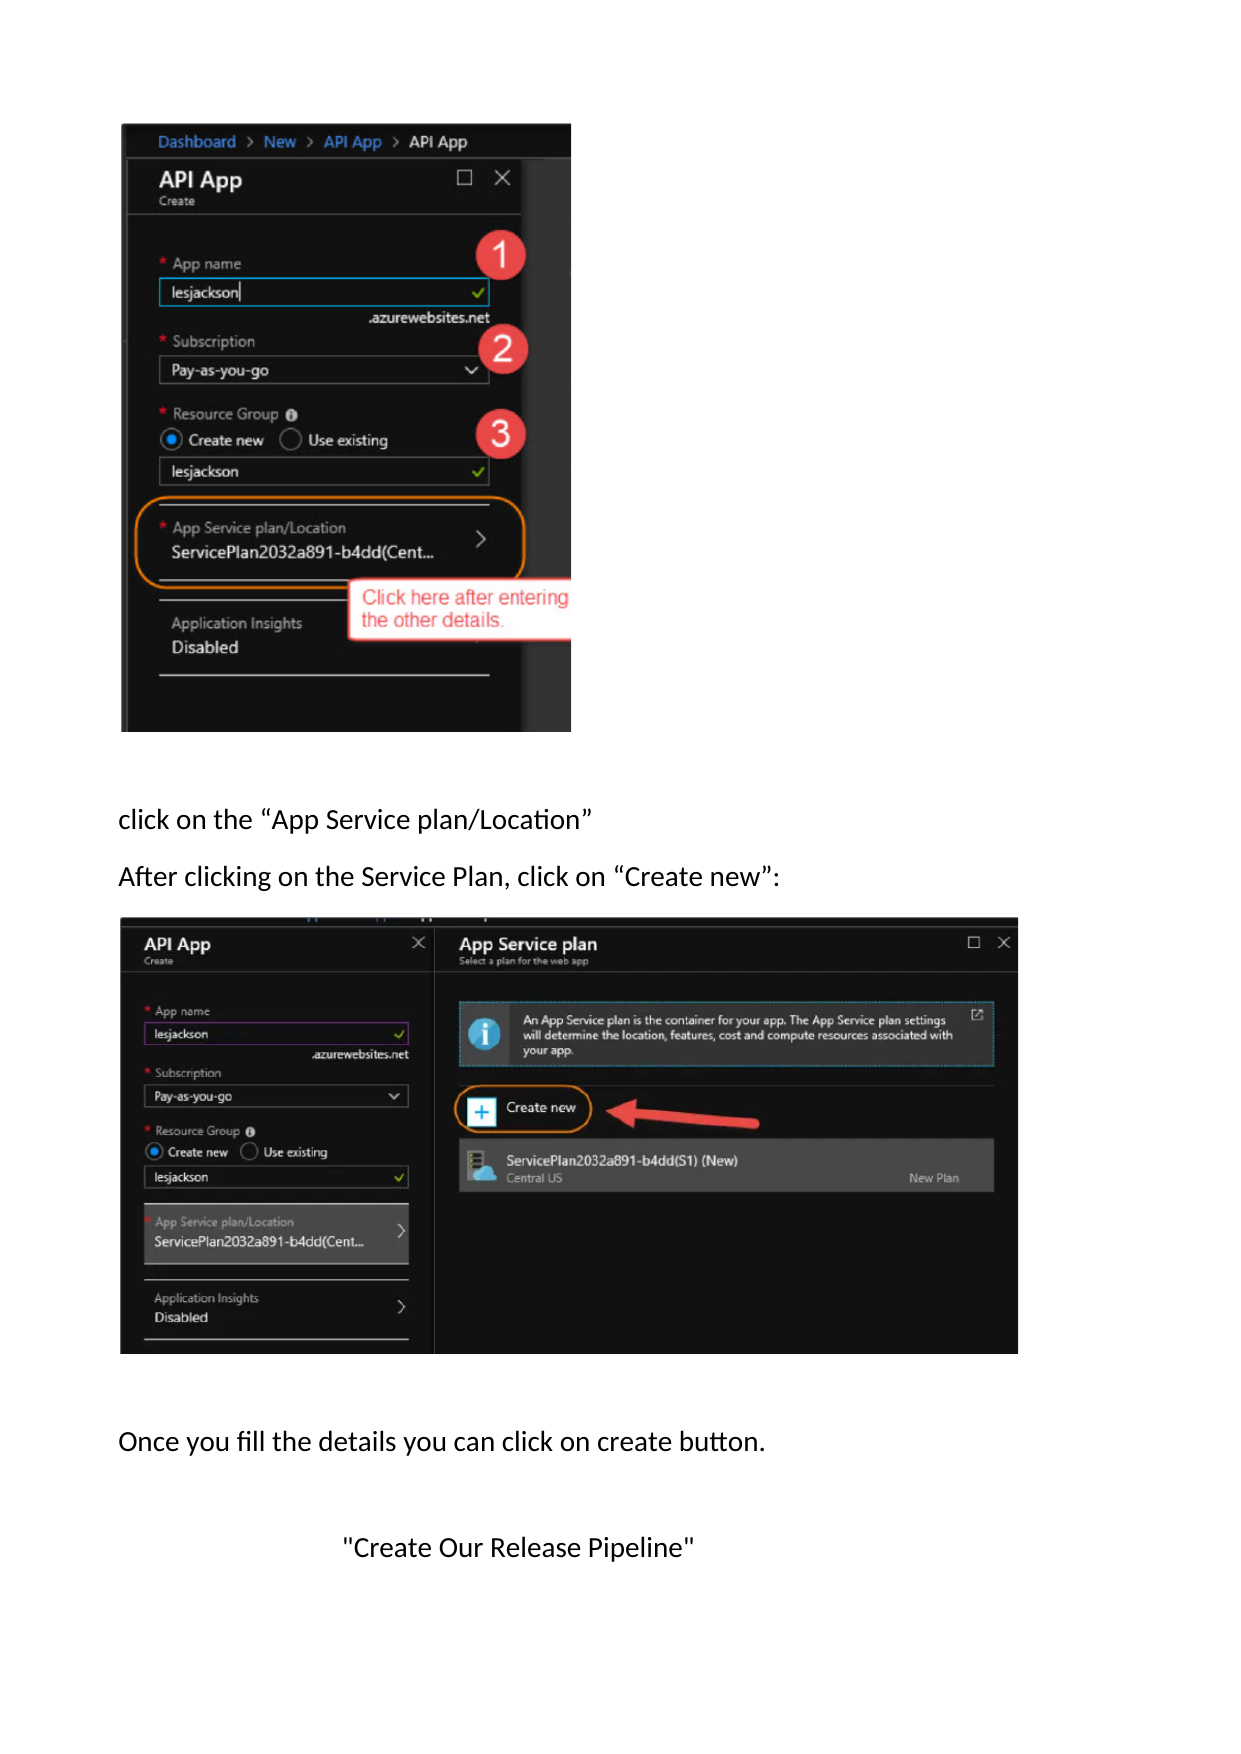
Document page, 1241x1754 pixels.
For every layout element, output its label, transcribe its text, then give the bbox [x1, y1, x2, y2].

text click on the “App Service plan/Location” [118, 801, 1122, 837]
text "Create Our Release Pipeline" [118, 1529, 1122, 1564]
text After clicking on the Service Plan, click on “Create new”: [118, 858, 1122, 893]
text Once you fill the details you can click on create button. [118, 1423, 1122, 1459]
